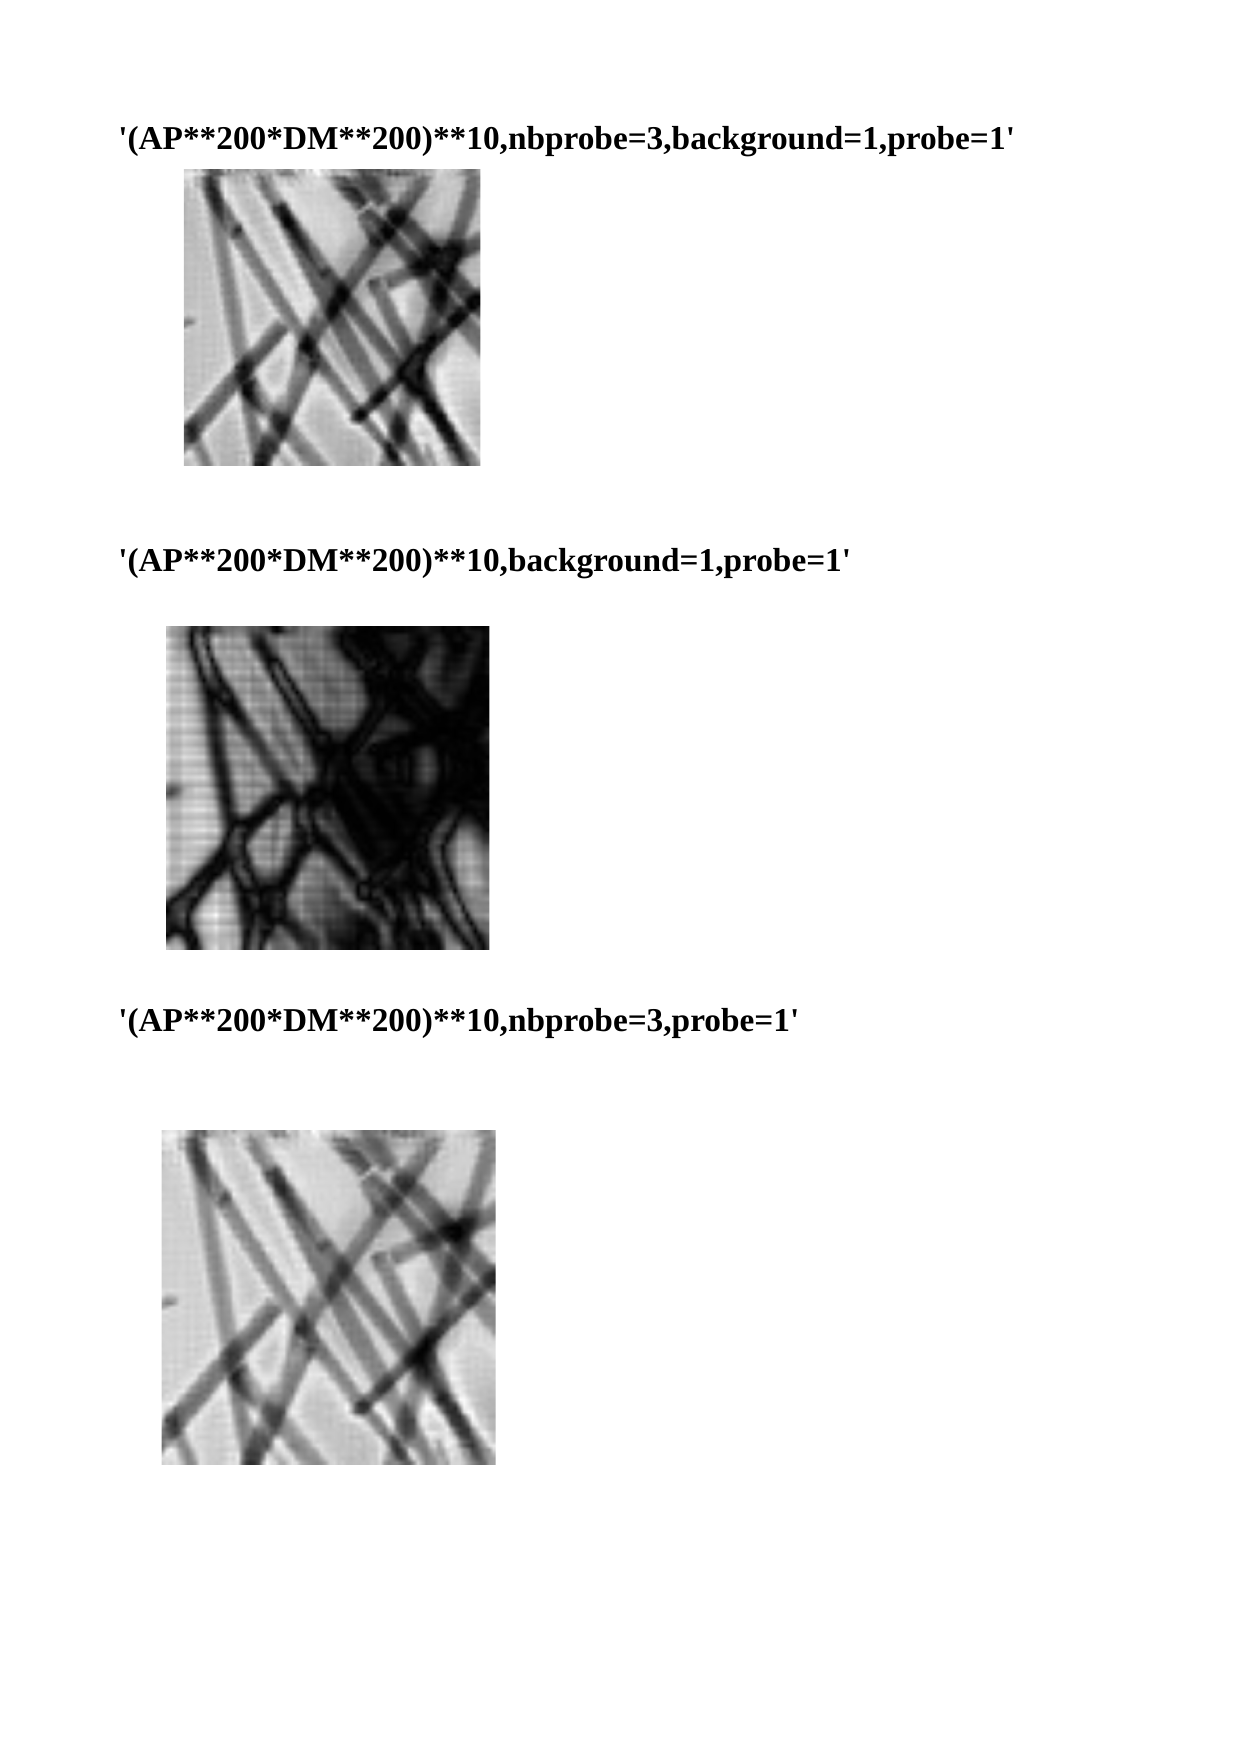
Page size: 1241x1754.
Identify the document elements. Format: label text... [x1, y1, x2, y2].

text '(AP**200*DM**200)**10,nbprobe=3,probe=1' [118, 1000, 1122, 1038]
picture [161, 1130, 496, 1465]
text '(AP**200*DM**200)**10,background=1,probe=1' [118, 540, 1122, 578]
picture [183, 169, 481, 466]
picture [166, 626, 490, 950]
text '(AP**200*DM**200)**10,nbprobe=3,background=1,probe=1' [118, 118, 1122, 156]
